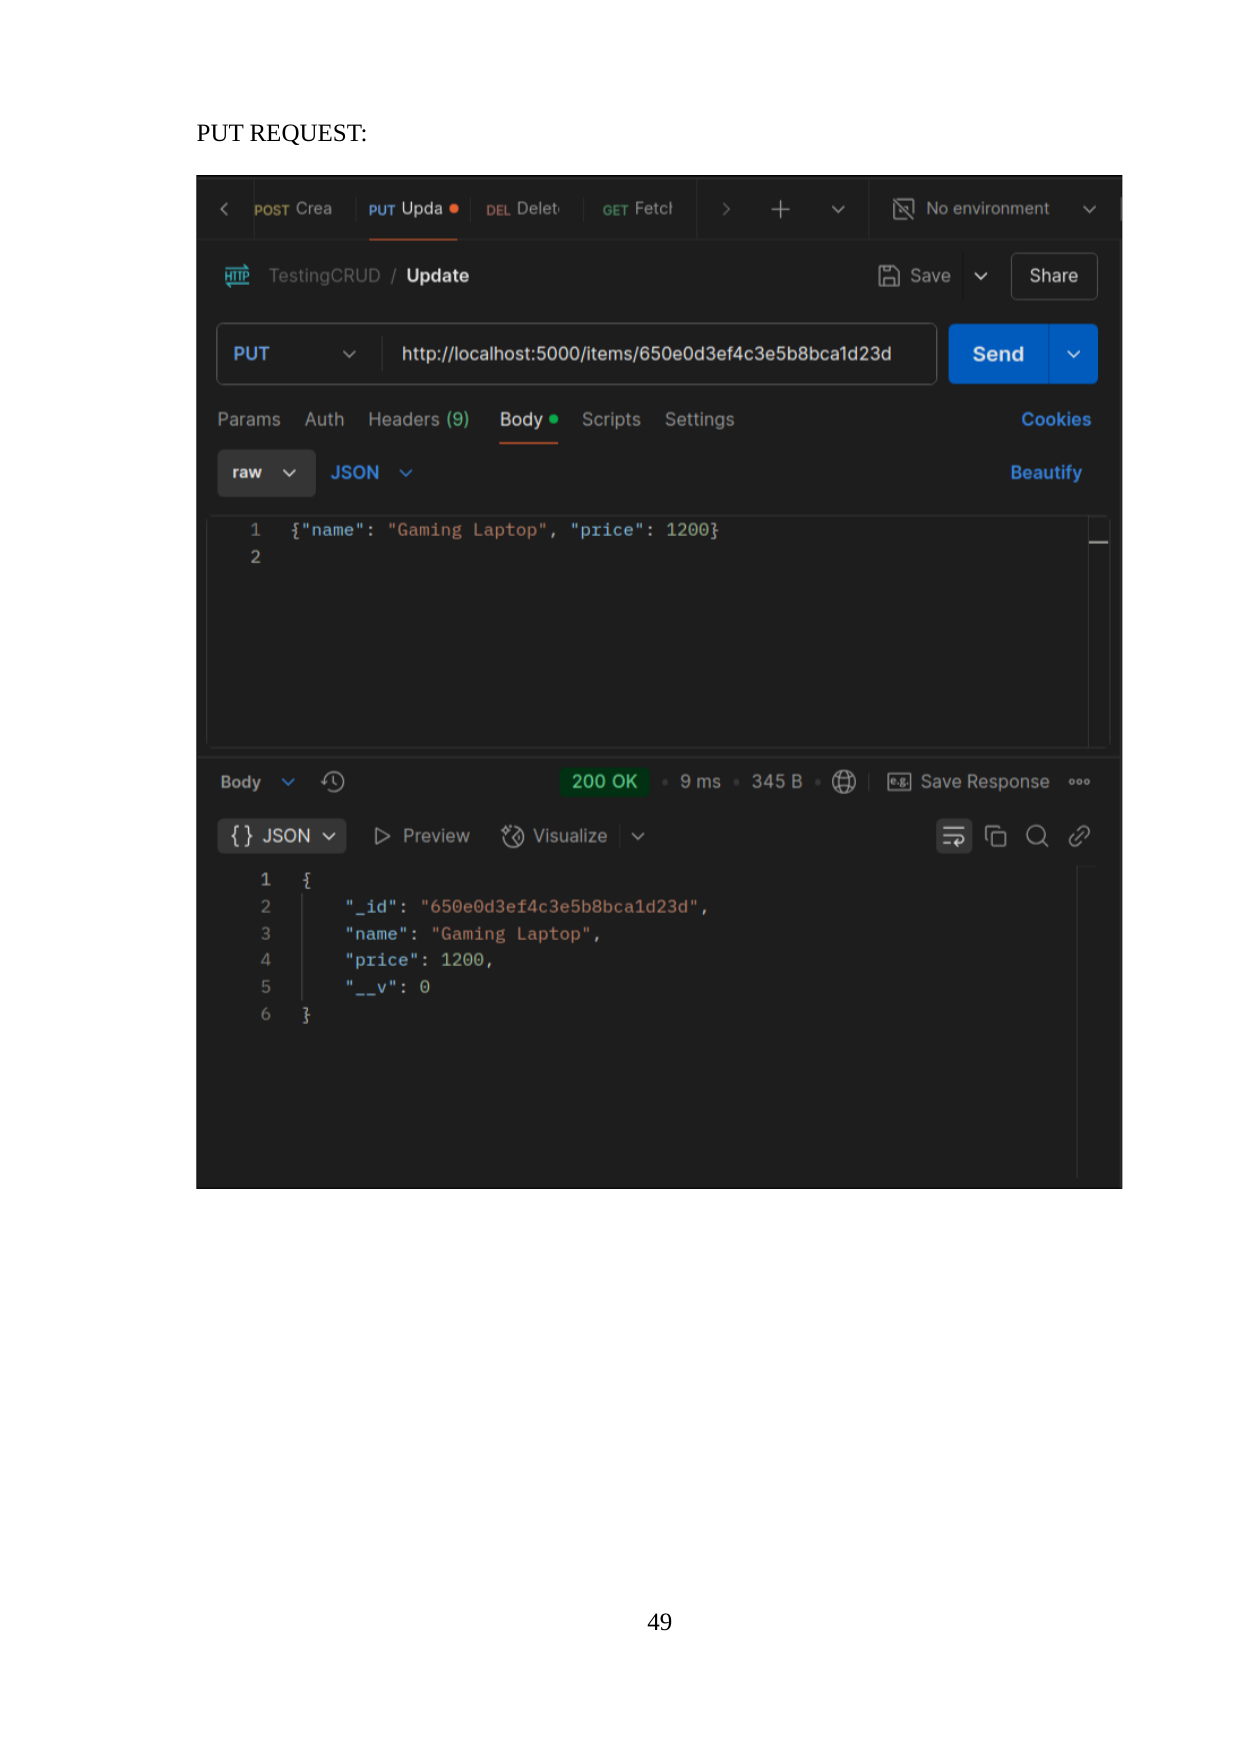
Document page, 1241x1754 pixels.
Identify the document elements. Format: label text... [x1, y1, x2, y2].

picture [196, 175, 1123, 1189]
text PUT REQUEST: [196, 118, 1122, 147]
